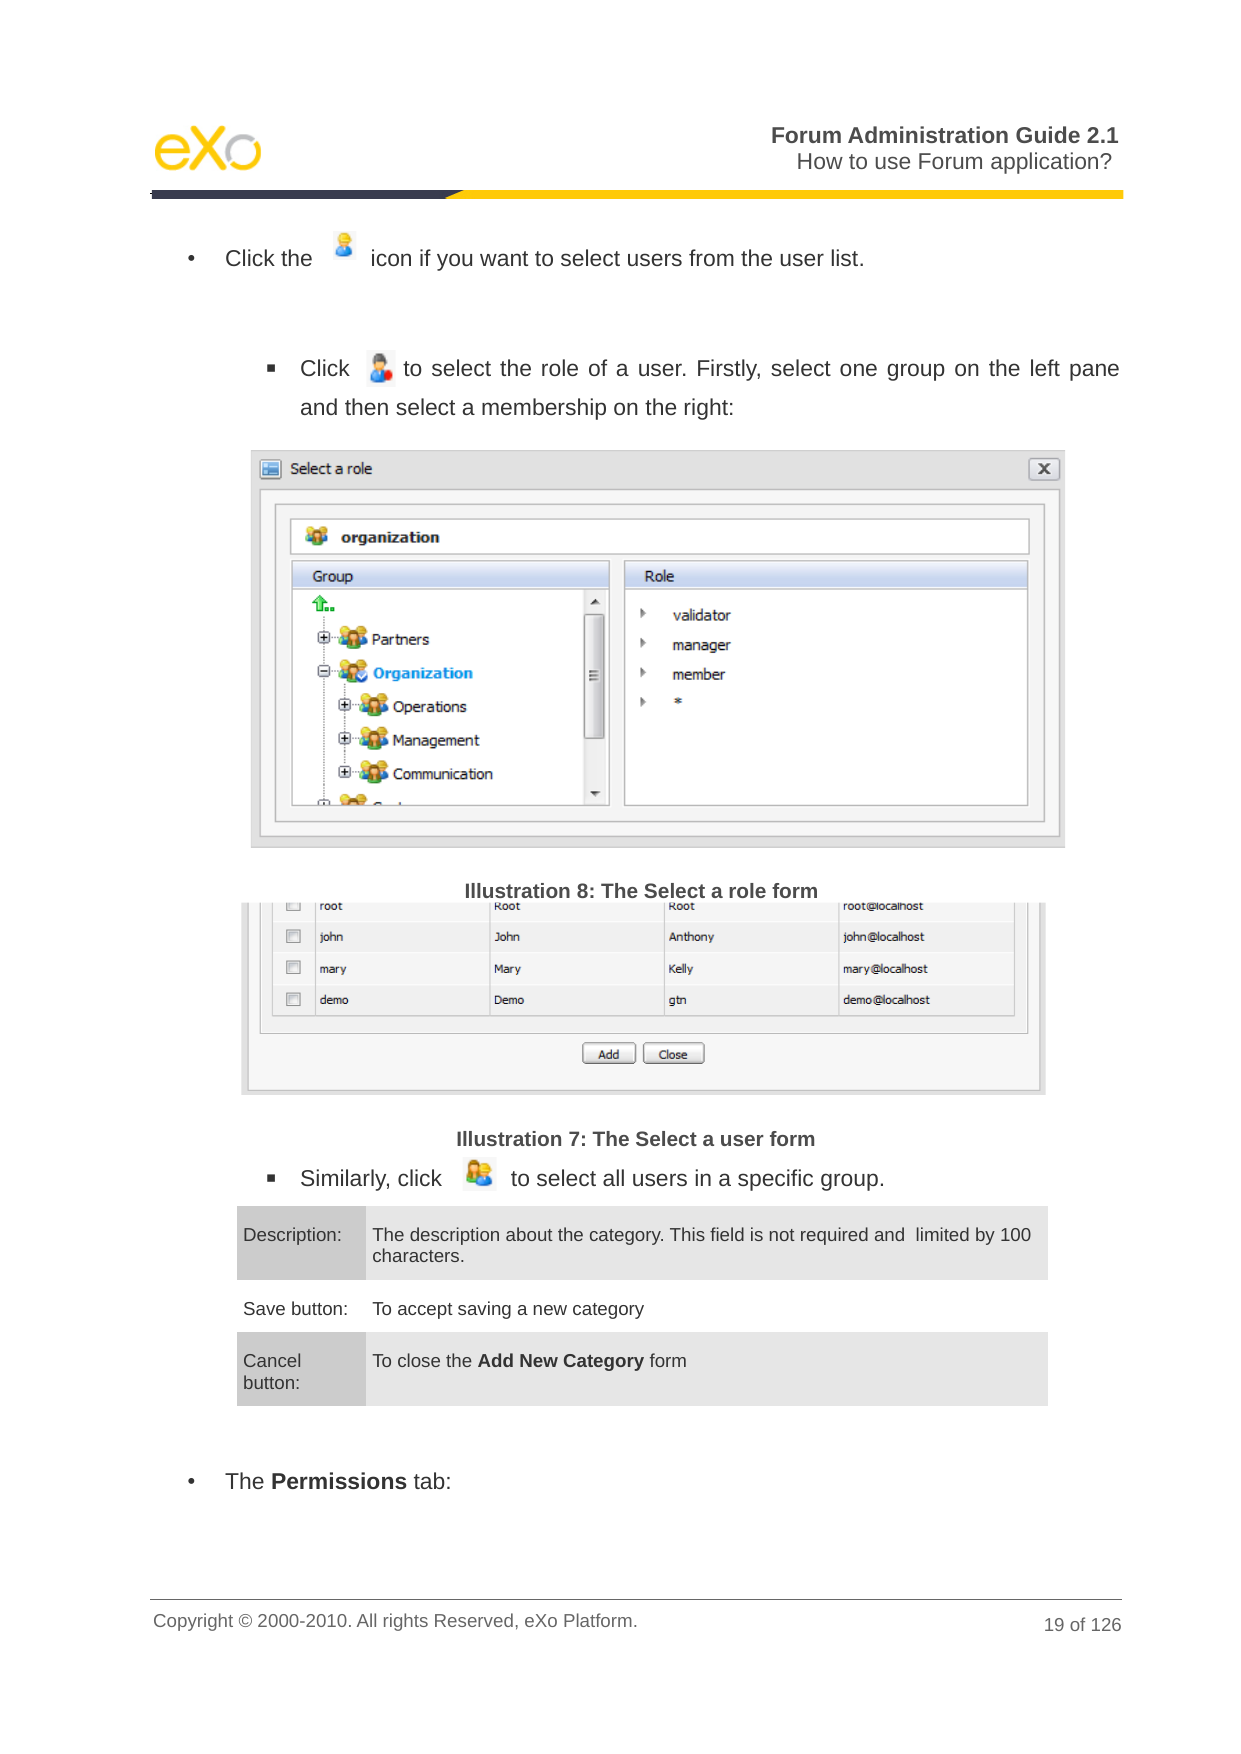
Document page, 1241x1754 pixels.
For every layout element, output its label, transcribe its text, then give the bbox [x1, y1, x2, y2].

list Click to select the role of a user. Firstly, select one group on the left pane and then select a membership on the right: [262, 343, 1122, 420]
table_cell To accept saving a new category [366, 1280, 1048, 1332]
table_cell To close the Add New Category form [366, 1332, 1048, 1406]
text Illustration 8: The Select a user form [162, 838, 1110, 1150]
table_cell Save button: [237, 1280, 366, 1332]
picture [462, 1157, 497, 1191]
picture [333, 231, 357, 260]
list Illustration 9: The Select a role form [205, 501, 1077, 903]
picture [151, 190, 1124, 199]
picture [250, 450, 1066, 848]
picture [155, 125, 262, 171]
list The Permissions tab: [187, 1468, 1122, 1494]
picture [241, 903, 1046, 1095]
list Click the icon if you want to select users from the user list. [187, 223, 1122, 272]
table_header Description: [237, 1206, 366, 1280]
table_header The description about the category. This field is not required and limited by 100 characters. [366, 1206, 1048, 1280]
list Similarly, click to select all users in a specific group. [205, 426, 1122, 1198]
table_cell Cancel button: [237, 1332, 366, 1406]
picture [366, 350, 396, 387]
